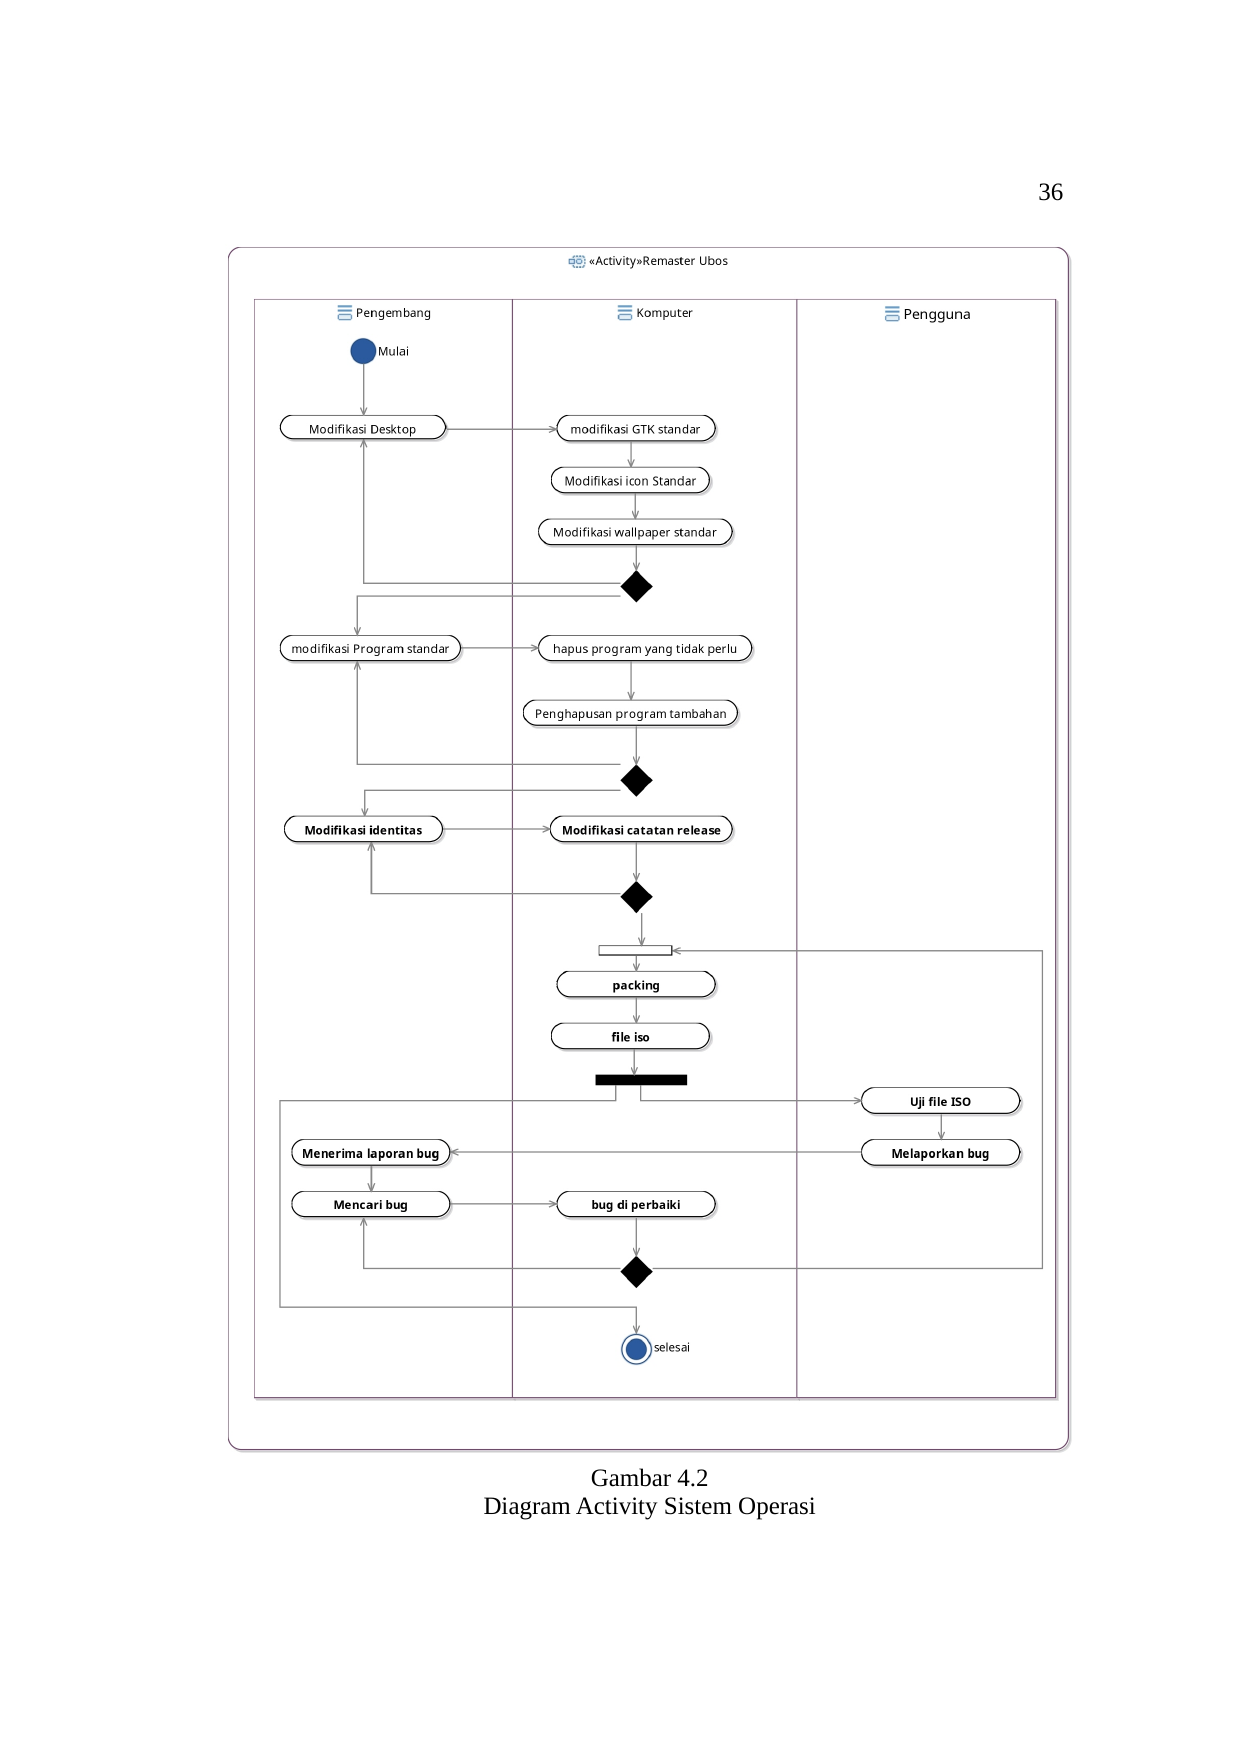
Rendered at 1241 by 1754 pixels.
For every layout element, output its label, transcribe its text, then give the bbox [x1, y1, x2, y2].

text Gambar 4.2 [236, 1463, 1063, 1491]
text Diagram Activity Sistem Operasi [236, 1491, 1063, 1520]
picture [217, 236, 1082, 1463]
